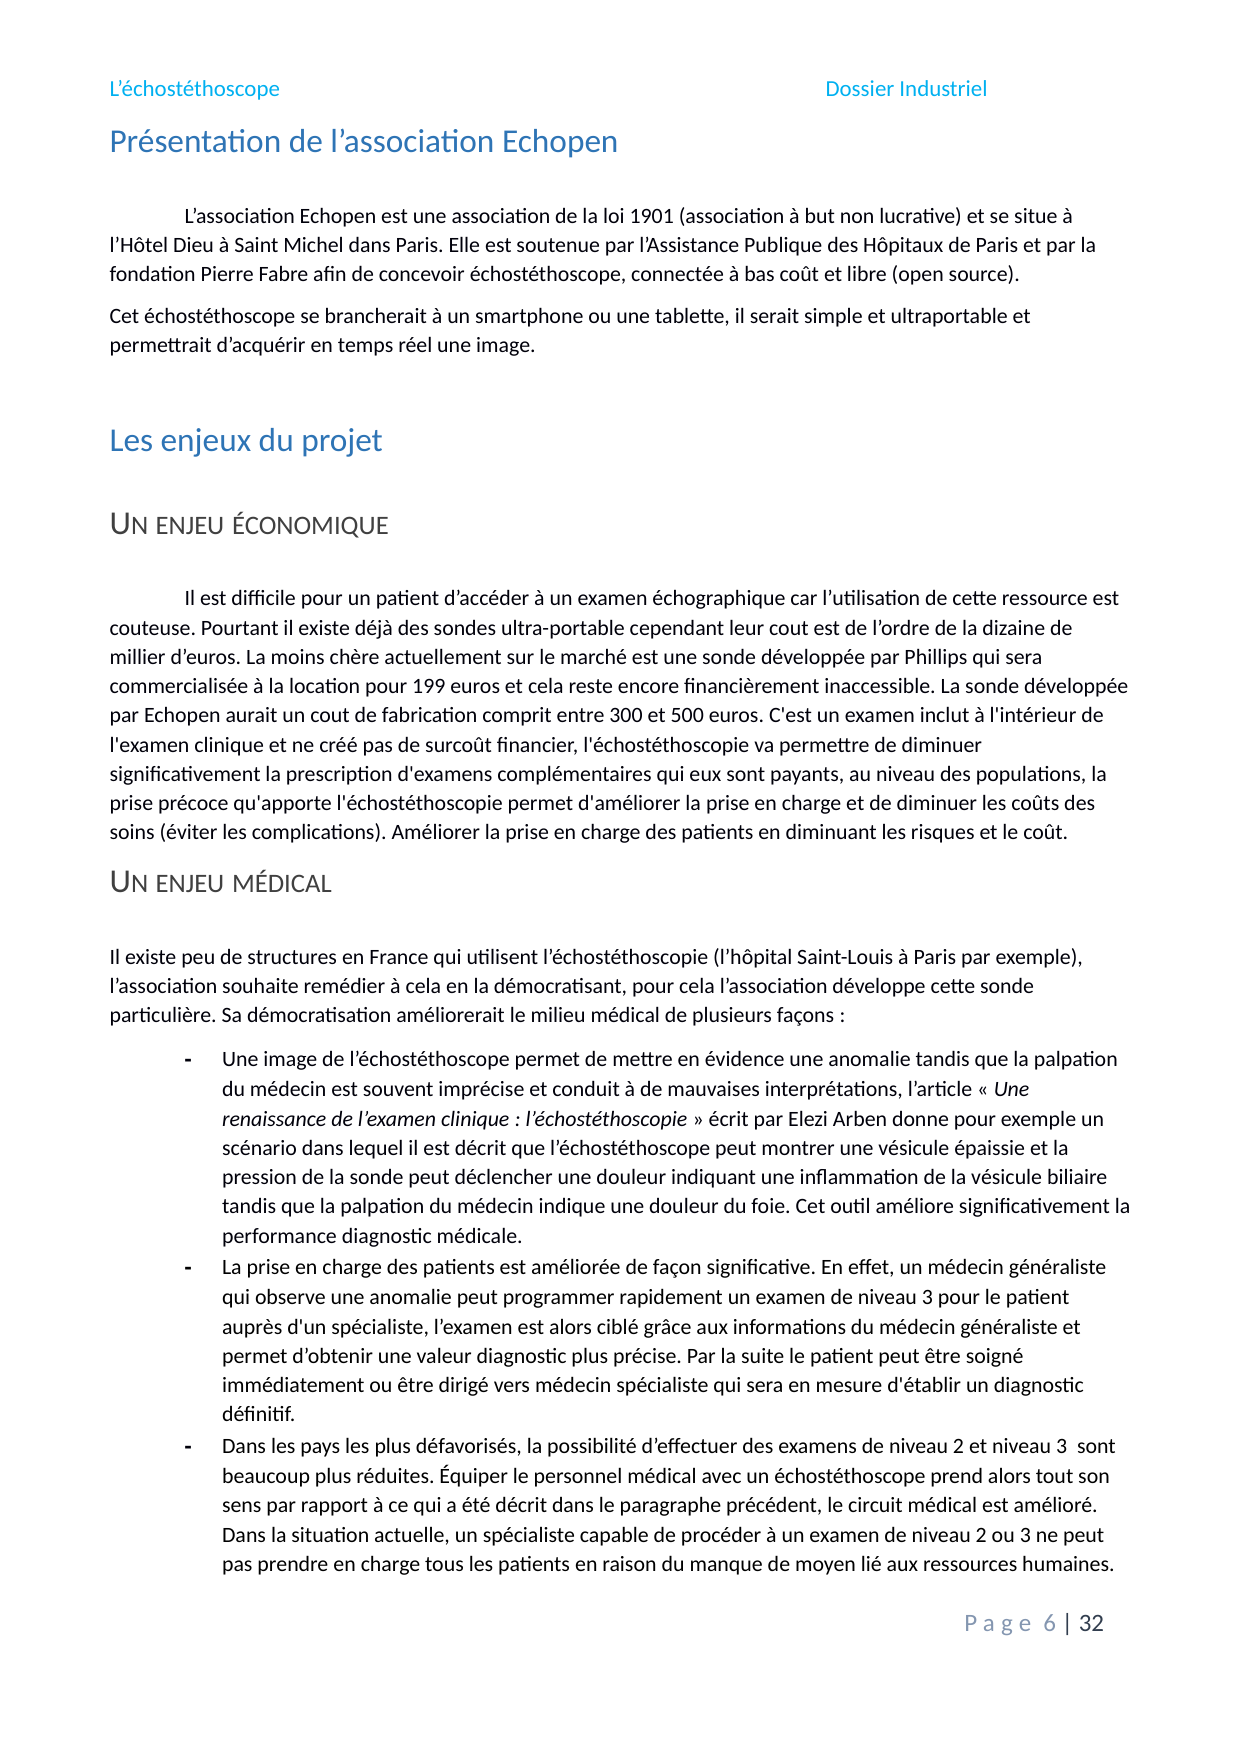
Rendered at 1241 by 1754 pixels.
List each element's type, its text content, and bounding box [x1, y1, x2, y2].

subtitle Un enjeu économique [109, 502, 1131, 543]
text Cet échostéthoscope se brancherait à un smartphone ou une tablette, il serait simple et ultraportable et permettrait d’acquérir en temps réel une image. [109, 302, 1131, 358]
text Il existe peu de structures en France qui utilisent l’échostéthoscopie (l’hôpital Saint-Louis à Paris par exemple), l’association souhaite remédier à cela en la démocratisant, pour cela l’association développe cette sonde particulière. Sa démocratisation améliorerait le milieu médical de plusieurs façons : [109, 943, 1131, 1028]
subtitle Présentation de l’association Echopen [109, 119, 1131, 160]
text Il est difficile pour un patient d’accéder à un examen échographique car l’utilisation de cette ressource est couteuse. Pourtant il existe déjà des sondes ultra-portable cependant leur cout est de l’ordre de la dizaine de millier d’euros. La moins chère actuellement sur le marché est une sonde développée par Phillips qui sera commercialisée à la location pour 199 euros et cela reste encore financièrement inaccessible. La sonde développée par Echopen aurait un cout de fabrication comprit entre 300 et 500 euros. C'est un examen inclut à l'intérieur de l'examen clinique et ne créé pas de surcoût financier, l'échostéthoscopie va permettre de diminuer significativement la prescription d'examens complémentaires qui eux sont payants, au niveau des populations, la prise précoce qu'apporte l'échostéthoscopie permet d'améliorer la prise en charge et de diminuer les coûts des soins (éviter les complications). Améliorer la prise en charge des patients en diminuant les risques et le coût. [109, 584, 1131, 845]
subtitle Un enjeu médical [109, 860, 1131, 901]
list Dans les pays les plus défavorisés, la possibilité d’effectuer des examens de niveau 2 et niveau 3 sont beaucoup plus réduites. Équiper le personnel médical avec un échostéthoscope prend alors tout son sens par rapport à ce qui a été décrit dans le paragraphe précédent, le circuit médical est amélioré. Dans la situation actuelle, un spécialiste capable de procéder à un examen de niveau 2 ou 3 ne peut pas prendre en charge tous les patients en raison du manque de moyen lié aux ressources humaines. [184, 1430, 1131, 1577]
text L’association Echopen est une association de la loi 1901 (association à but non lucrative) et se situe à l’Hôtel Dieu à Saint Michel dans Paris. Elle est soutenue par l’Assistance Publique des Hôpitaux de Paris et par la fondation Pierre Fabre afin de concevoir échostéthoscope, connectée à bas coût et libre (open source). [109, 202, 1131, 287]
list Une image de l’échostéthoscope permet de mettre en évidence une anomalie tandis que la palpation du médecin est souvent imprécise et conduit à de mauvaises interprétations, l’article « Une renaissance de l’examen clinique : l’échostéthoscopie » écrit par Elezi Arben donne pour exemple un scénario dans lequel il est décrit que l’échostéthoscope peut montrer une vésicule épaissie et la pression de la sonde peut déclencher une douleur indiquant une inflammation de la vésicule biliaire tandis que la palpation du médecin indique une douleur du foie. Cet outil améliore significativement la performance diagnostic médicale. [184, 1043, 1131, 1248]
subtitle Les enjeux du projet [109, 419, 1131, 460]
list La prise en charge des patients est améliorée de façon significative. En effet, un médecin généraliste qui observe une anomalie peut programmer rapidement un examen de niveau 3 pour le patient auprès d'un spécialiste, l’examen est alors ciblé grâce aux informations du médecin généraliste et permet d’obtenir une valeur diagnostic plus précise. Par la suite le patient peut être soigné immédiatement ou être dirigé vers médecin spécialiste qui sera en mesure d'établir un diagnostic définitif. [184, 1251, 1131, 1427]
